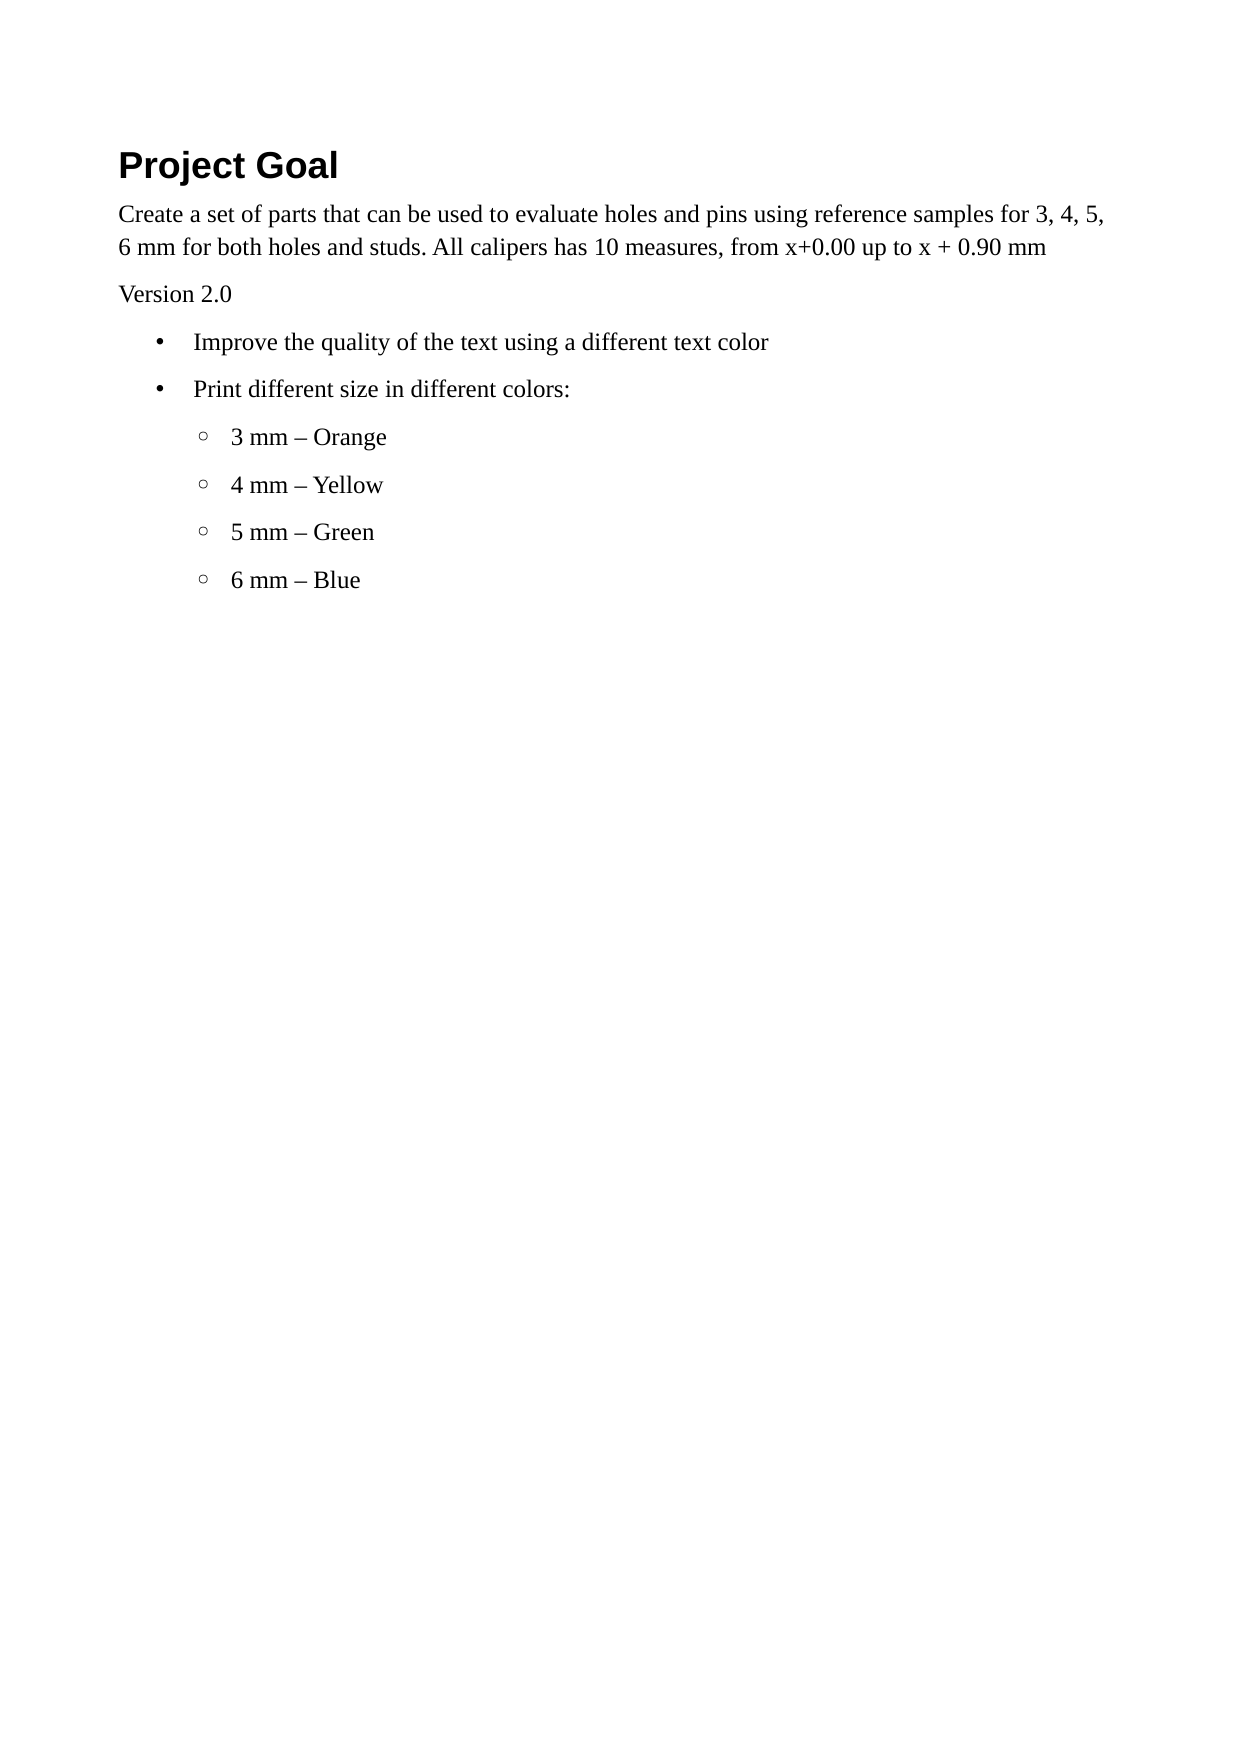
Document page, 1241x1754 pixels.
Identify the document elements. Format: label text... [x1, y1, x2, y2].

list Print different size in different colors: [156, 374, 1122, 403]
text Version 2.0 [118, 279, 1122, 308]
text Create a set of parts that can be used to evaluate holes and pins using reference samples for 3, 4, 5, 6 mm for both holes and studs. All calipers has 10 measures, from x+0.00 up to x + 0.90 mm [118, 199, 1122, 261]
list 5 mm – Green [193, 517, 1122, 546]
list 4 mm – Yellow [193, 470, 1122, 498]
list 3 mm – Orange [193, 422, 1122, 451]
list Improve the quality of the text using a different text color [156, 327, 1122, 356]
list 6 mm – Blue [193, 565, 1122, 594]
subtitle Project Goal [118, 143, 1122, 186]
